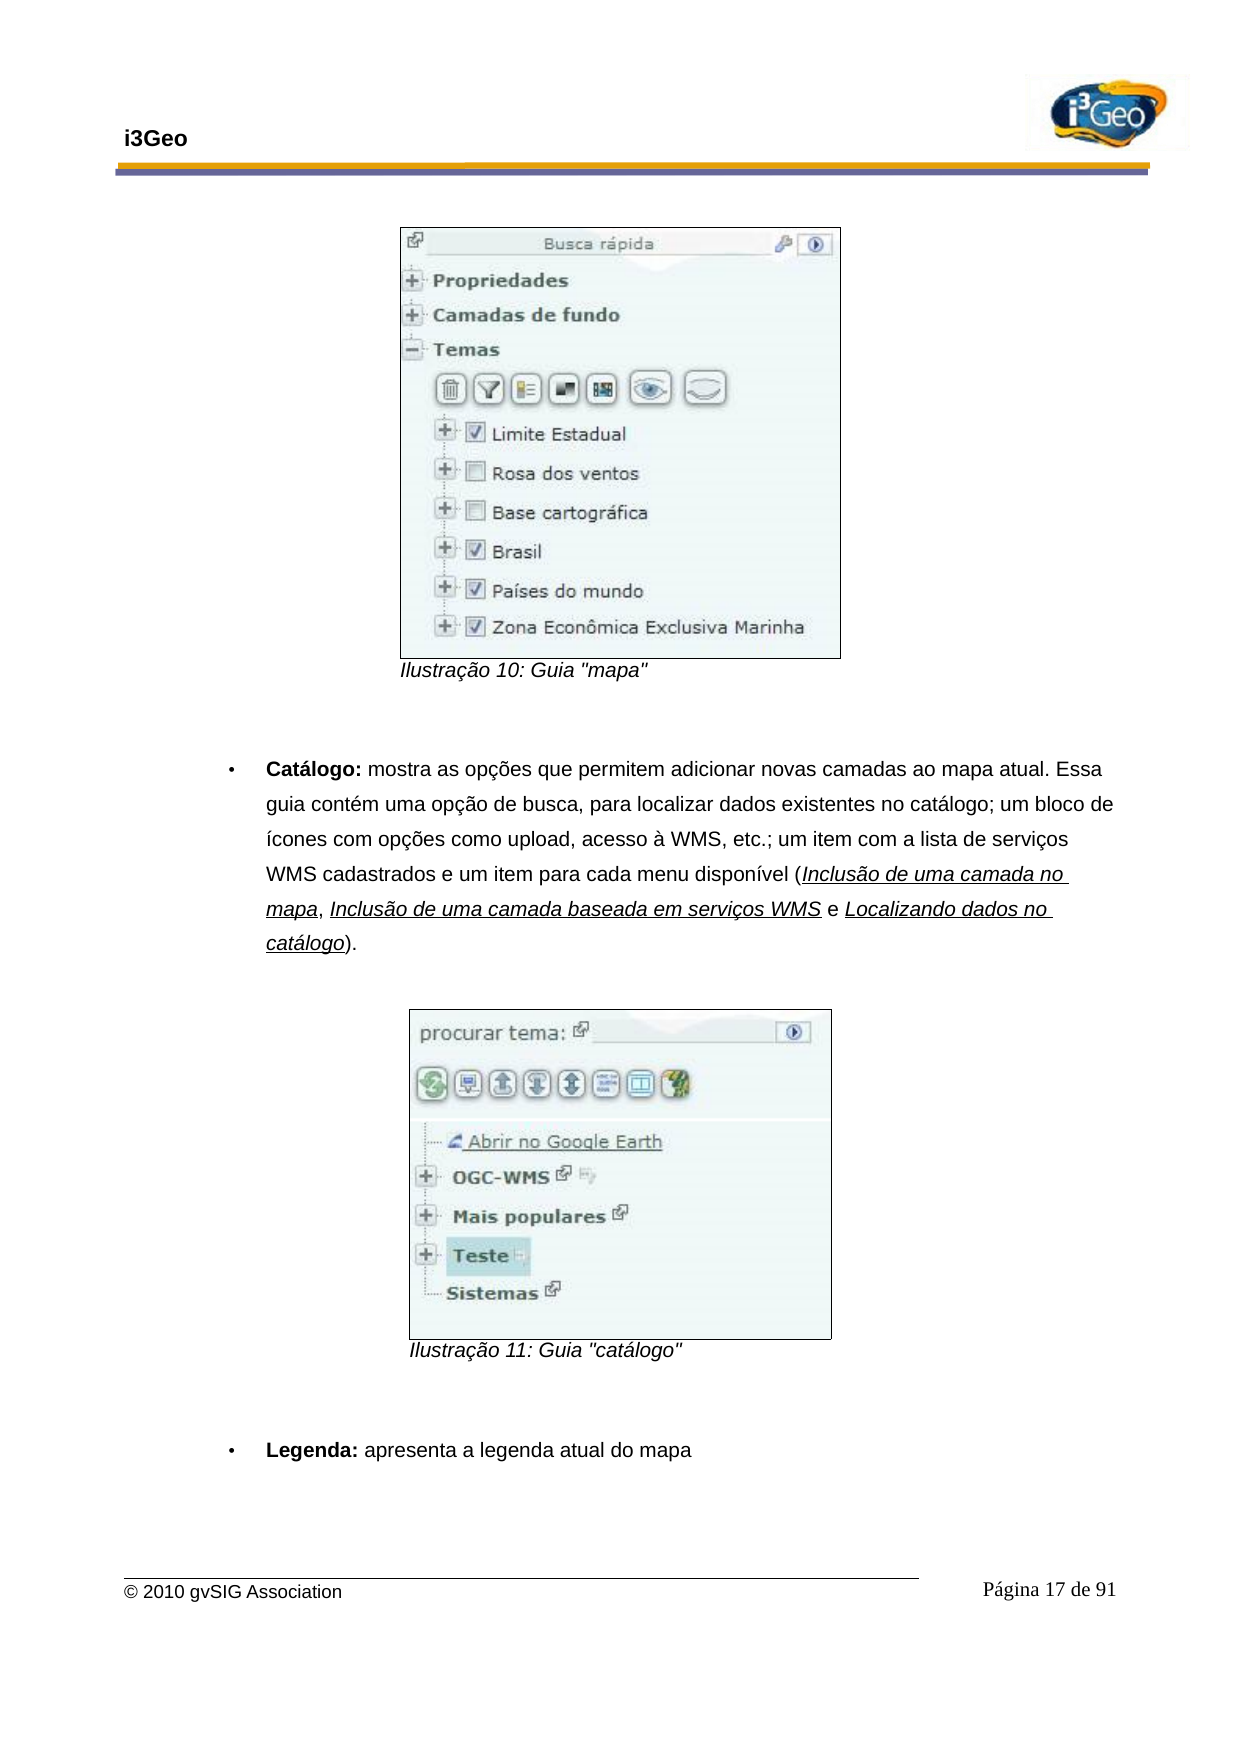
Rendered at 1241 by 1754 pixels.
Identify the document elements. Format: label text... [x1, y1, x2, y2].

list Legenda: apresenta a legenda atual do mapa [228, 1439, 1122, 1462]
list Catálogo: mostra as opções que permitem adicionar novas camadas ao mapa atual. Essa guia contém uma opção de busca, para localizar dados existentes no catálogo; um bloco de ícones com opções como upload, acesso à WMS, etc.; um item com a lista de serviços WMS cadastrados e um item para cada menu disponível (Inclusão de uma camada no mapa, Inclusão de uma camada baseada em serviços WMS e Localizando dados no catálogo). [228, 758, 1122, 955]
list Ilustração 10: Guia "mapa" [400, 659, 840, 681]
picture [401, 228, 840, 658]
list Ilustração 11: Guia "catálogo" [409, 1340, 831, 1362]
picture [410, 1010, 831, 1339]
picture [1025, 74, 1191, 151]
